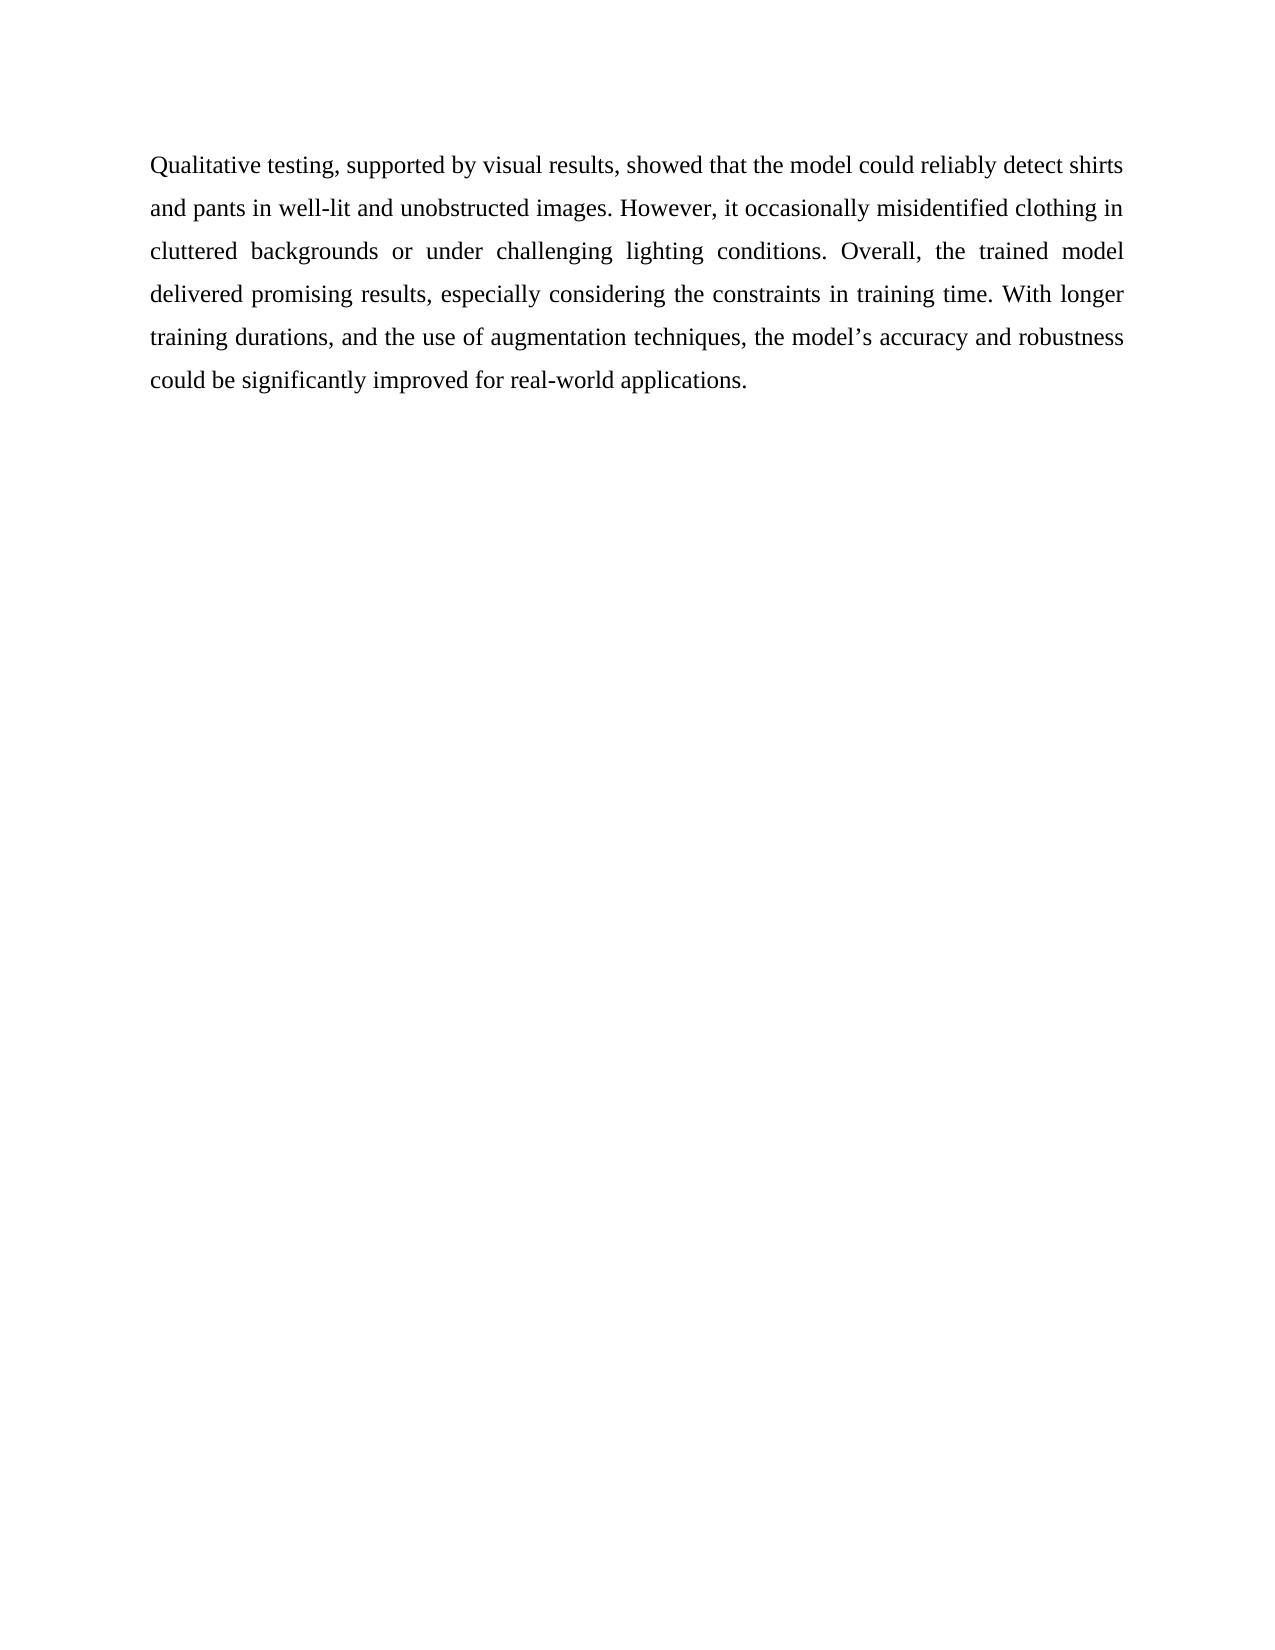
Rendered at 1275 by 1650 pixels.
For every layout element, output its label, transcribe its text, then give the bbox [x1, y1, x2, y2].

text Qualitative testing, supported by visual results, showed that the model could reliably detect shirts and pants in well-lit and unobstructed images. However, it occasionally misidentified clothing in cluttered backgrounds or under challenging lighting conditions. Overall, the trained model delivered promising results, especially considering the constraints in training time. With longer training durations, and the use of augmentation techniques, the model’s accuracy and robustness could be significantly improved for real-world applications. [150, 150, 1125, 394]
